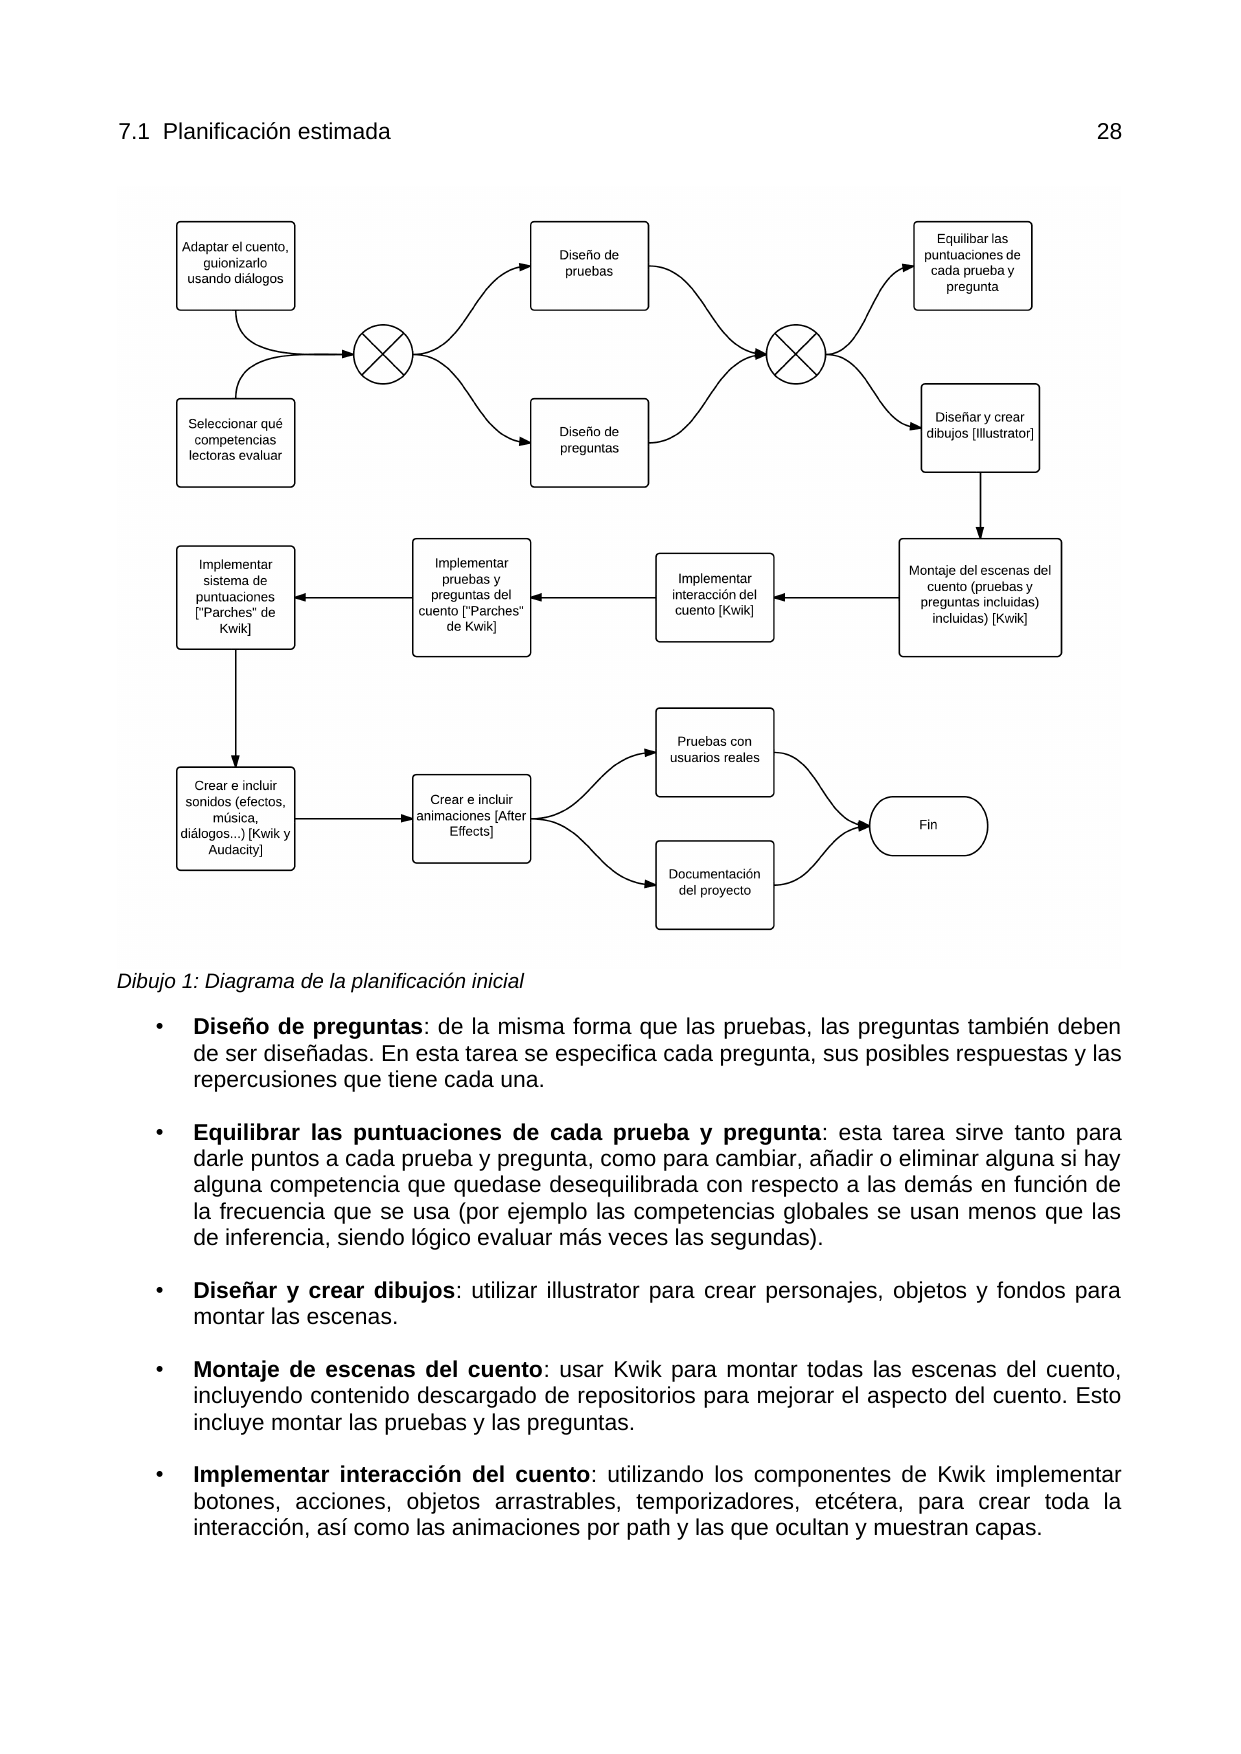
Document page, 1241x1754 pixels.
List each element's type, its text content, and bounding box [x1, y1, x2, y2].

list Diseñar y crear dibujos: utilizar illustrator para crear personajes, objetos y fondos para montar las escenas. [156, 1277, 1122, 1329]
list Equilibrar las puntuaciones de cada prueba y pregunta: esta tarea sirve tanto para darle puntos a cada prueba y pregunta, como para cambiar, añadir o eliminar alguna si hay alguna competencia que quedase desequilibrada con respecto a las demás en función de la frecuencia que se usa (por ejemplo las competencias globales se usan menos que las de inferencia, siendo lógico evaluar más veces las segundas). [156, 1119, 1122, 1250]
list [117, 174, 1121, 186]
list Implementar interacción del cuento: utilizando los componentes de Kwik implementar botones, acciones, objetos arrastrables, temporizadores, etcétera, para crear toda la interacción, así como las animaciones por path y las que ocultan y muestran capas. [156, 1461, 1122, 1540]
list Dibujo 1: Diagrama de la planificación inicial [117, 969, 1121, 993]
list Montaje de escenas del cuento: usar Kwik para montar todas las escenas del cuento, incluyendo contenido descargado de repositorios para mejorar el aspecto del cuento. Esto incluye montar las pruebas y las preguntas. [156, 1356, 1122, 1435]
picture [116, 186, 1121, 969]
list Diseño de preguntas: de la misma forma que las pruebas, las preguntas también deben de ser diseñadas. En esta tarea se especifica cada pregunta, sus posibles respuestas y las repercusiones que tiene cada una. [156, 174, 1122, 1092]
list [117, 993, 1121, 1013]
